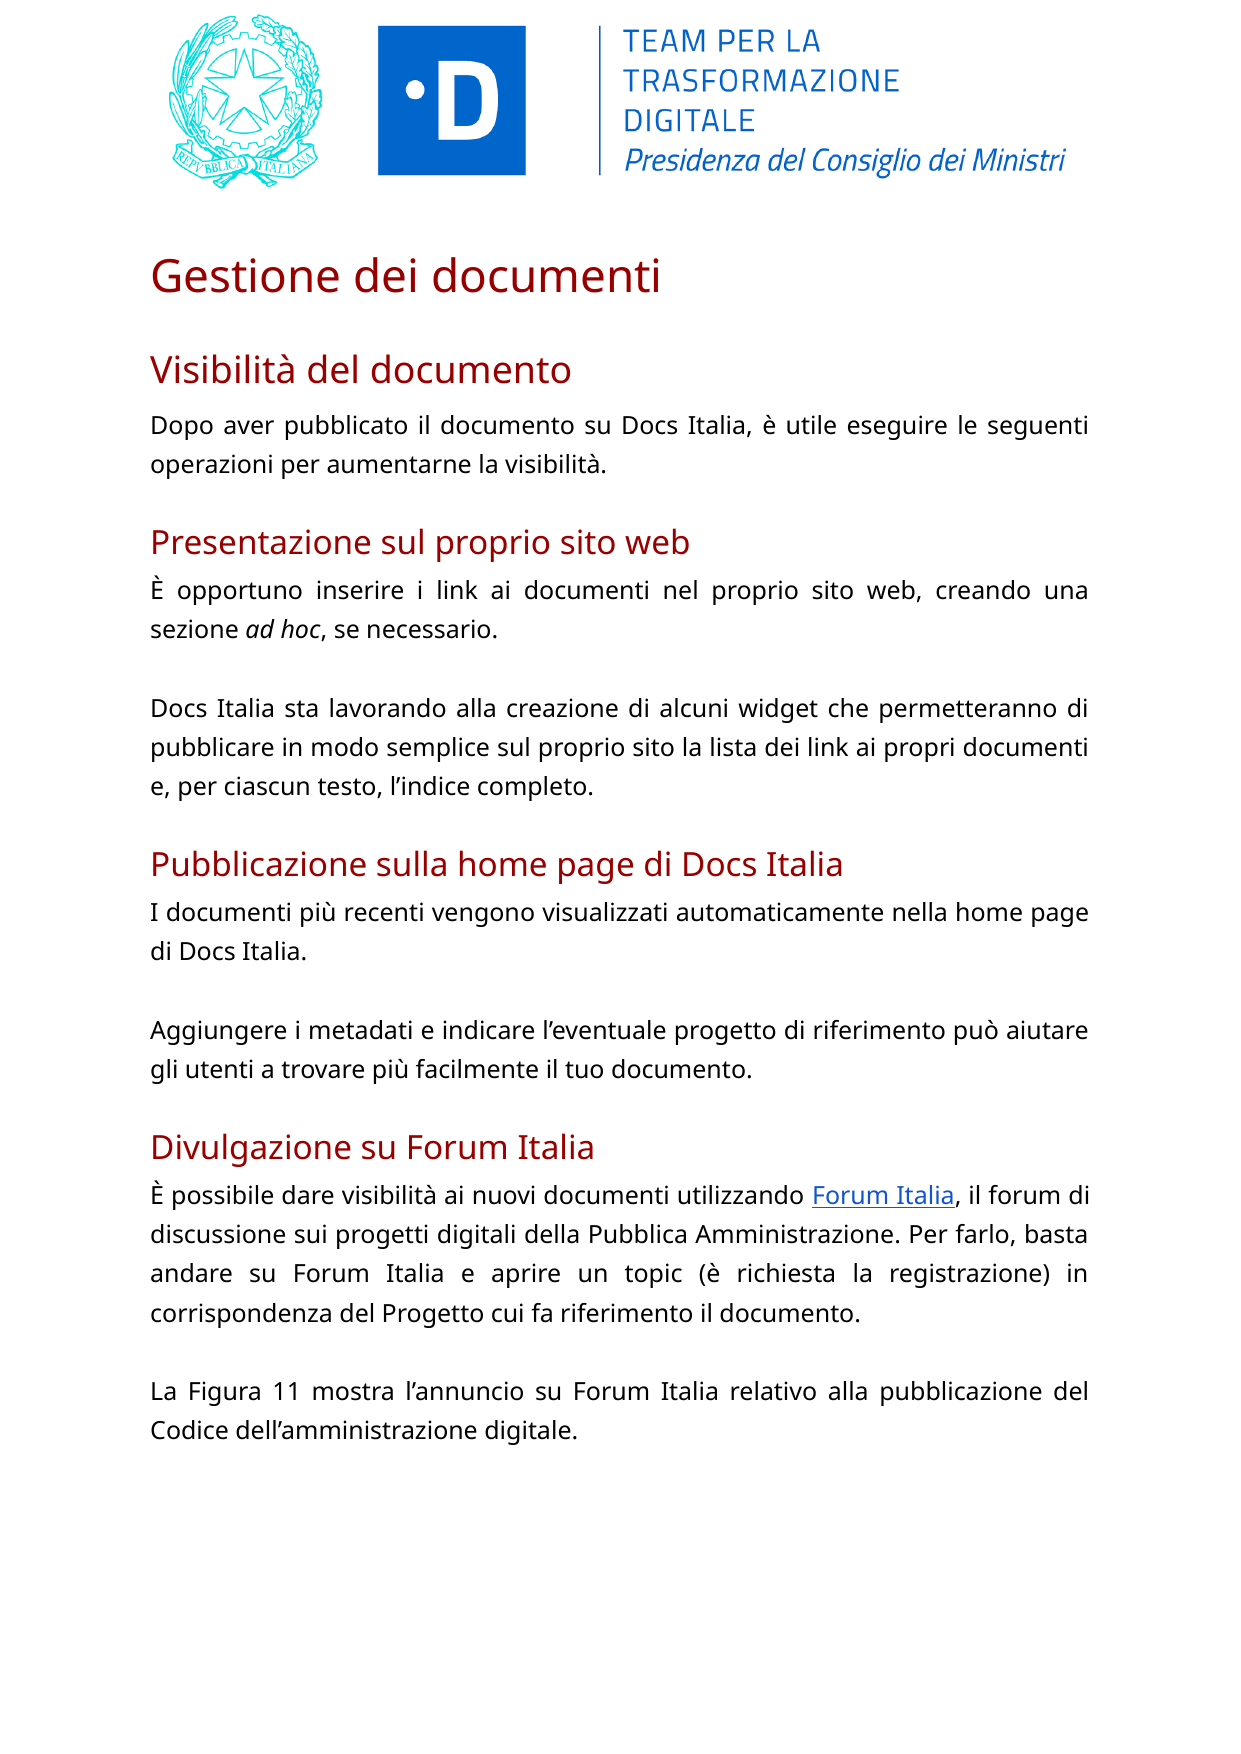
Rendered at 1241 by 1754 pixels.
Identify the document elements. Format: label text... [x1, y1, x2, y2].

text Dopo aver pubblicato il documento su Docs Italia, è utile eseguire le seguenti operazioni per aumentarne la visibilità. [150, 407, 1090, 481]
text È possibile dare visibilità ai nuovi documenti utilizzando Forum Italia, il forum di discussione sui progetti digitali della Pubblica Amministrazione. Per farlo, basta andare su Forum Italia e aprire un topic (è richiesta la registrazione) in corrispondenza del Progetto cui fa riferimento il documento. [150, 1178, 1090, 1329]
subtitle Visibilità del documento [150, 344, 1090, 395]
text La Figura 11 mostra l’annuncio su Forum Italia relativo alla pubblicazione del Codice dell’amministrazione digitale. [150, 1374, 1090, 1447]
subtitle Presentazione sul proprio sito web [150, 519, 1090, 564]
subtitle Divulgazione su Forum Italia [150, 1124, 1090, 1169]
text È opportuno inserire i link ai documenti nel proprio sito web, creando una sezione ad hoc, se necessario. [150, 573, 1090, 646]
text Aggiungere i metadati e indicare l’eventuale progetto di riferimento può aiutare gli utenti a trovare più facilmente il tuo documento. [150, 1012, 1090, 1086]
picture [150, 0, 1091, 203]
subtitle Gestione dei documenti [150, 244, 1090, 306]
text I documenti più recenti vengono visualizzati automaticamente nella home page di Docs Italia. [150, 895, 1090, 968]
text Docs Italia sta lavorando alla creazione di alcuni widget che permetteranno di pubblicare in modo semplice sul proprio sito la lista dei link ai propri documenti e, per ciascun testo, l’indice completo. [150, 690, 1090, 803]
subtitle Pubblicazione sulla home page di Docs Italia [150, 841, 1090, 887]
